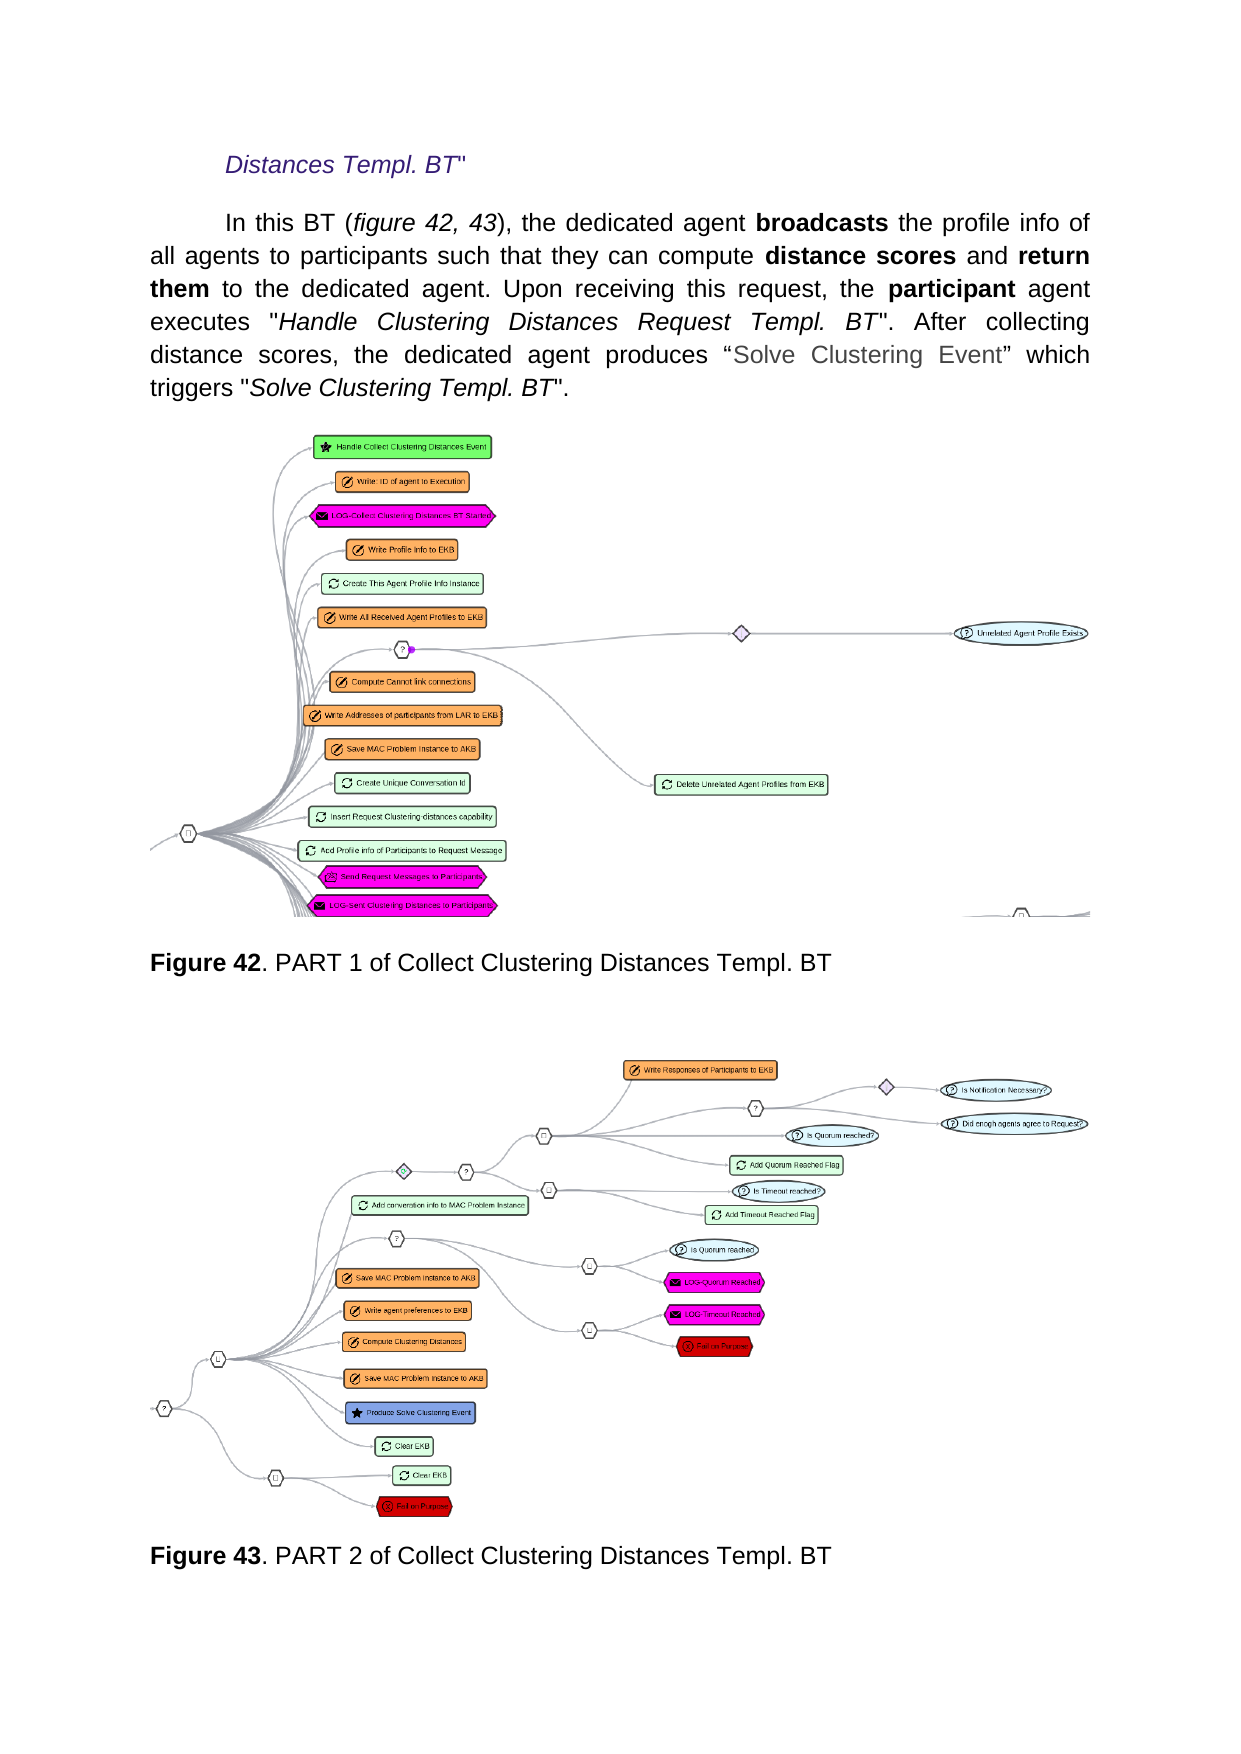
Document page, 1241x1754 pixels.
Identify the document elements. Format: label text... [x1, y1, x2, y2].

text Figure 43. PART 2 of Collect Clustering Distances Templ. BT [150, 1541, 1090, 1570]
picture [150, 431, 1091, 917]
list Distances Templ. BT" [187, 150, 1090, 179]
picture [150, 1060, 1091, 1517]
text Figure 42. PART 1 of Collect Clustering Distances Templ. BT [150, 948, 1090, 977]
text In this BT (figure 42, 43), the dedicated agent broadcasts the profile info of all agents to participants such that they can compute distance scores and return them to the dedicated agent. Upon receiving this request, the participant agent executes "Handle Clustering Distances Request Templ. BT". After collecting distance scores, the dedicated agent produces “Solve Clustering Event” which triggers "Solve Clustering Templ. BT". [150, 208, 1090, 402]
